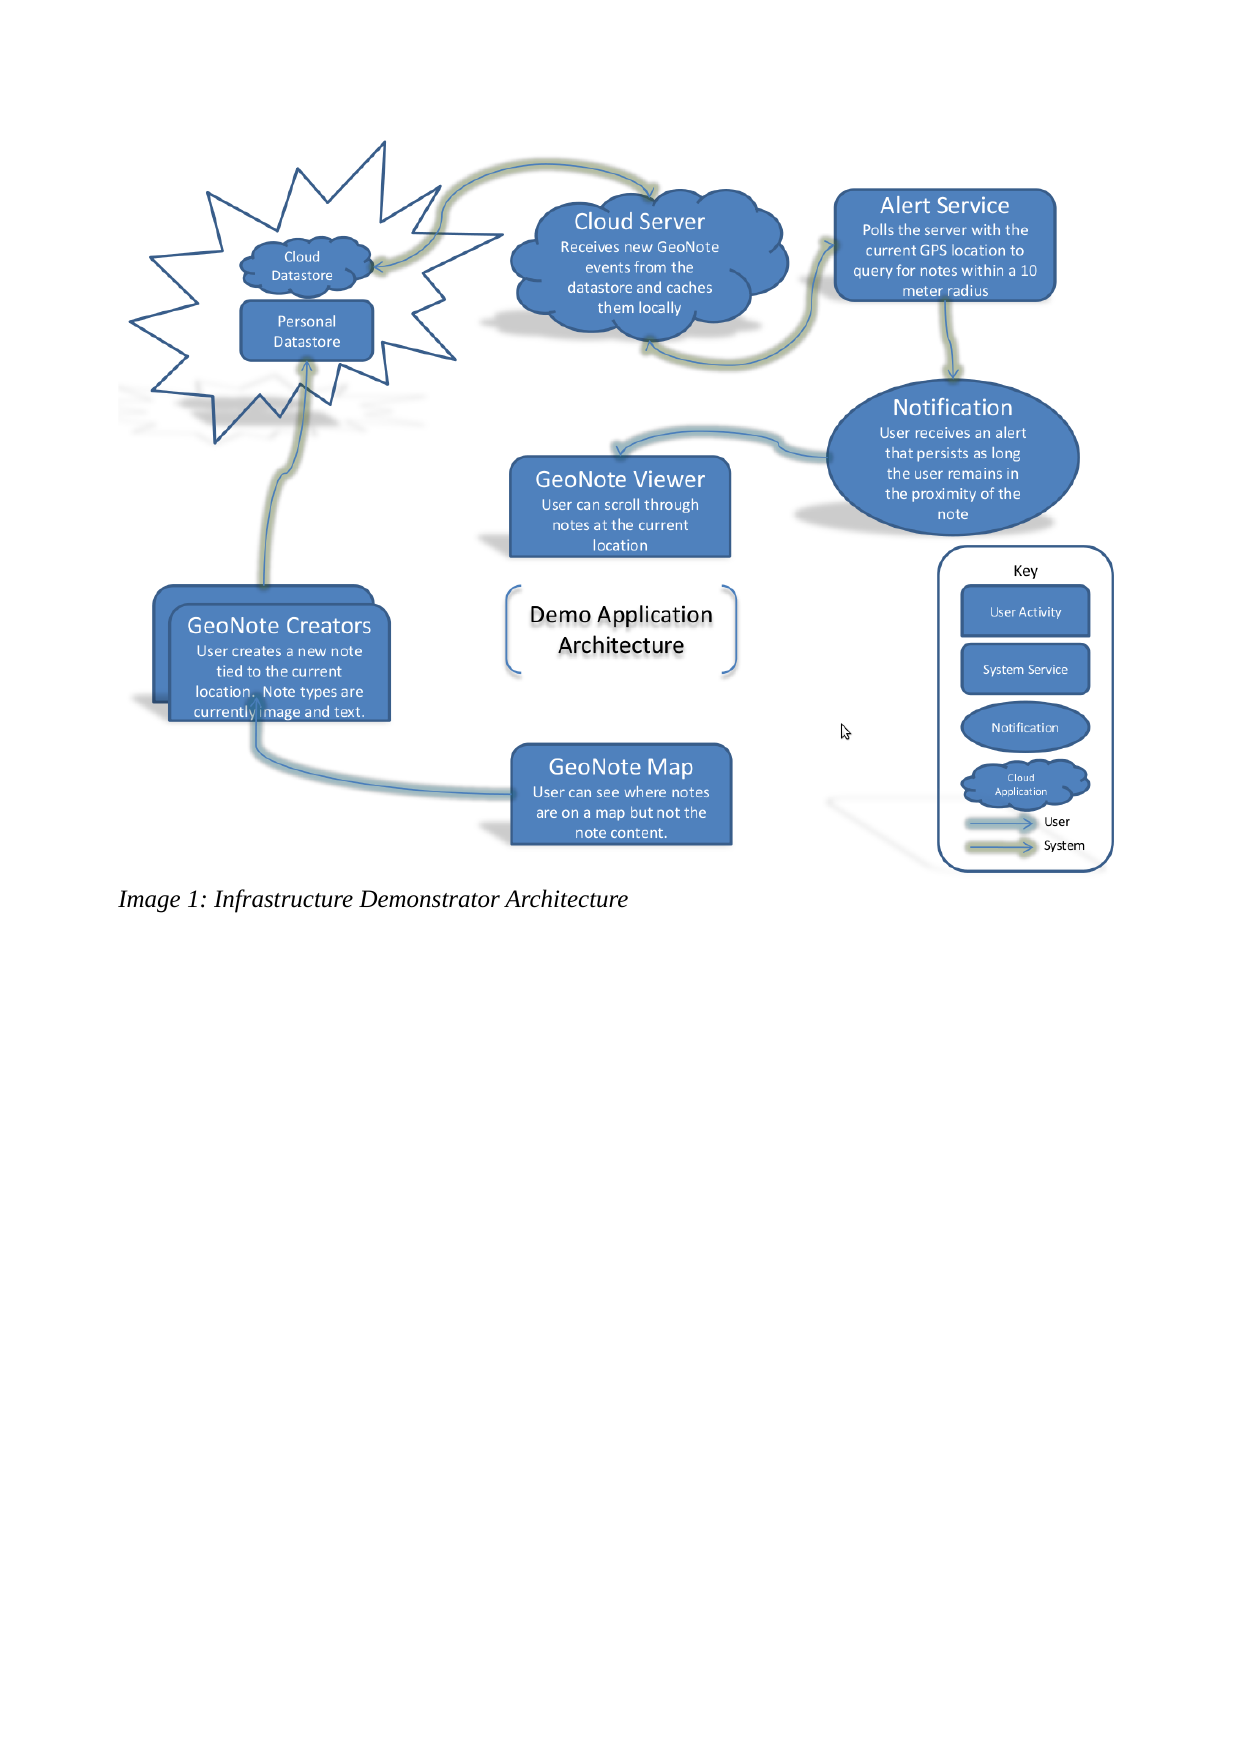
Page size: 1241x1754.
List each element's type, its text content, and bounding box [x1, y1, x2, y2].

text Image 1: Infrastructure Demonstrator Architecture [118, 884, 1122, 912]
picture [118, 130, 1123, 884]
